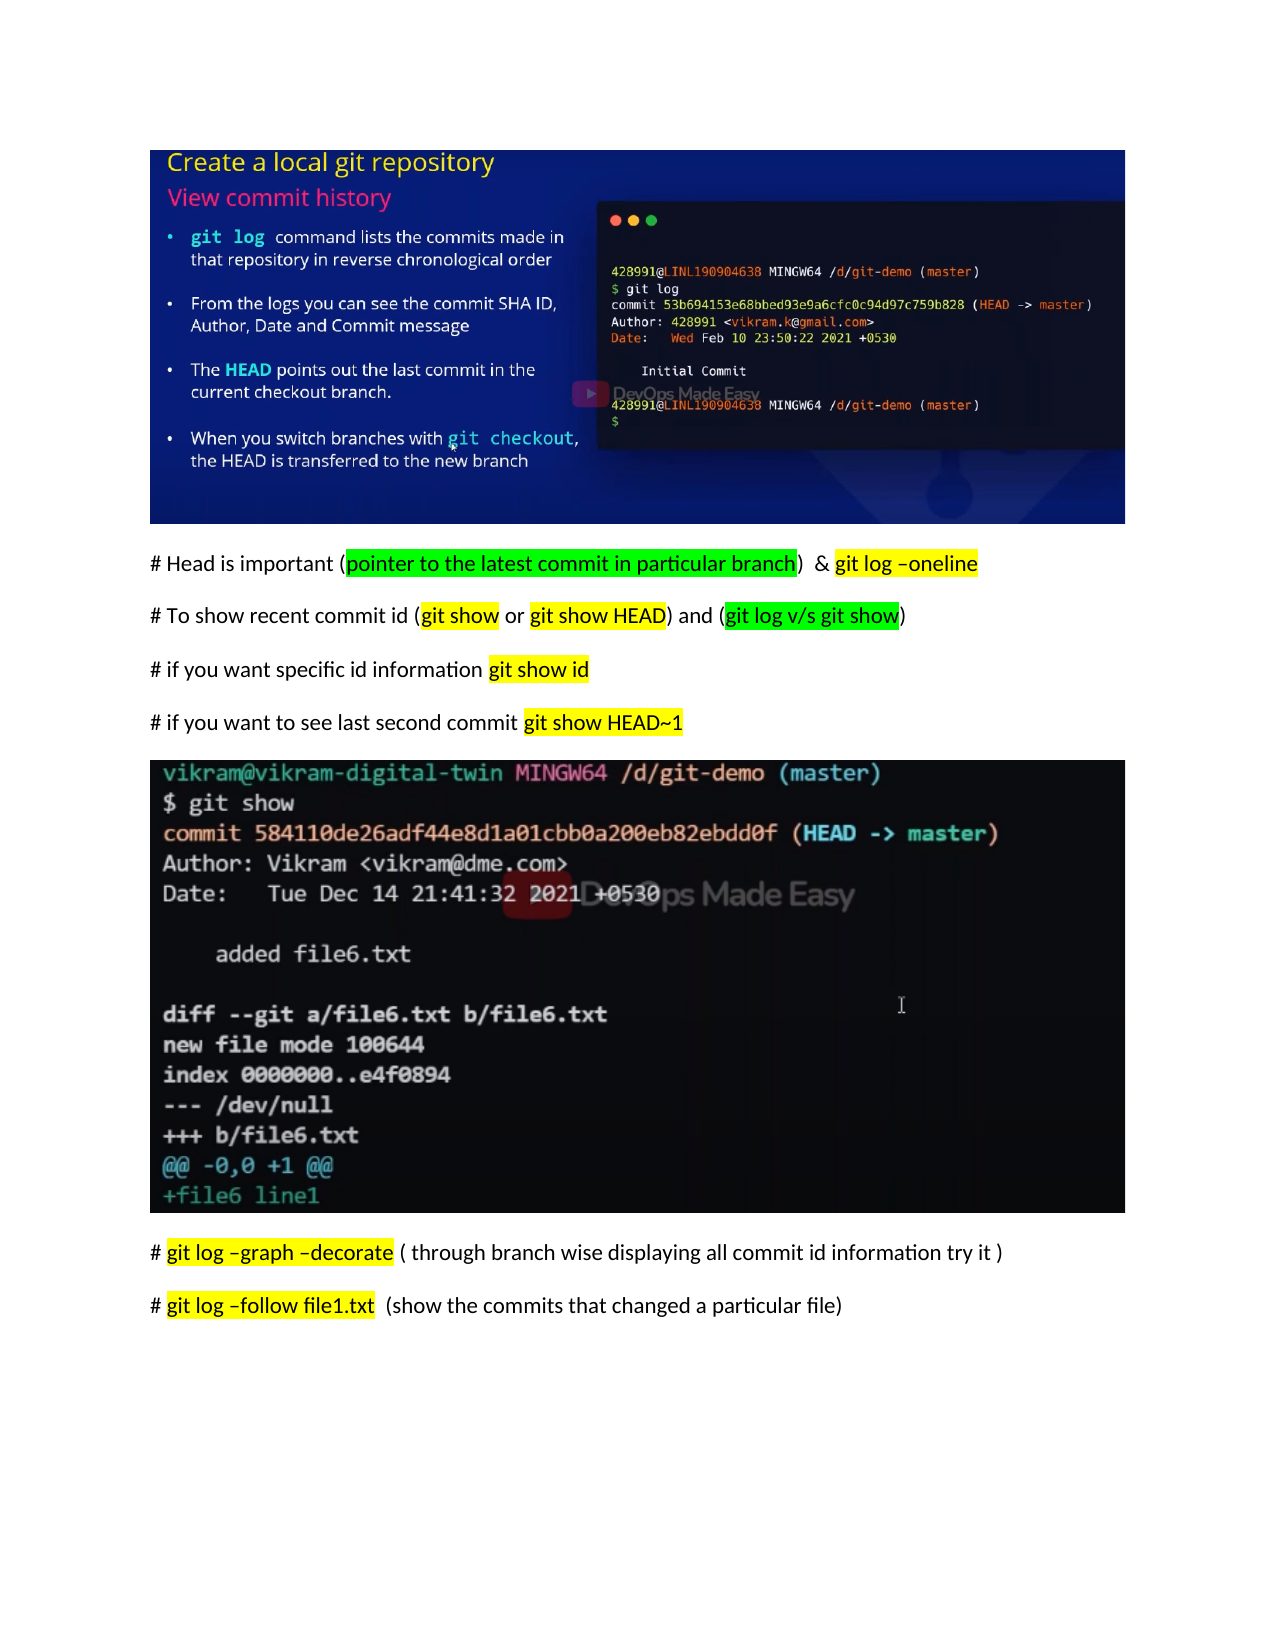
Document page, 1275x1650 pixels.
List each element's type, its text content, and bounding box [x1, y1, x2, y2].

text # if you want to see last second commit git show HEAD~1 [150, 708, 1125, 736]
text # git log –graph –decorate ( through branch wise displaying all commit id information try it ) [150, 1238, 1125, 1266]
text # Head is important (pointer to the latest commit in particular branch) & git log –oneline [150, 549, 1125, 577]
text # To show recent commit id (git show or git show HEAD) and (git log v/s git show) [150, 602, 1125, 630]
text # git log –follow file1.txt (show the commits that changed a particular file) [150, 1291, 1125, 1319]
text # if you want specific id information git show id [150, 655, 1125, 683]
